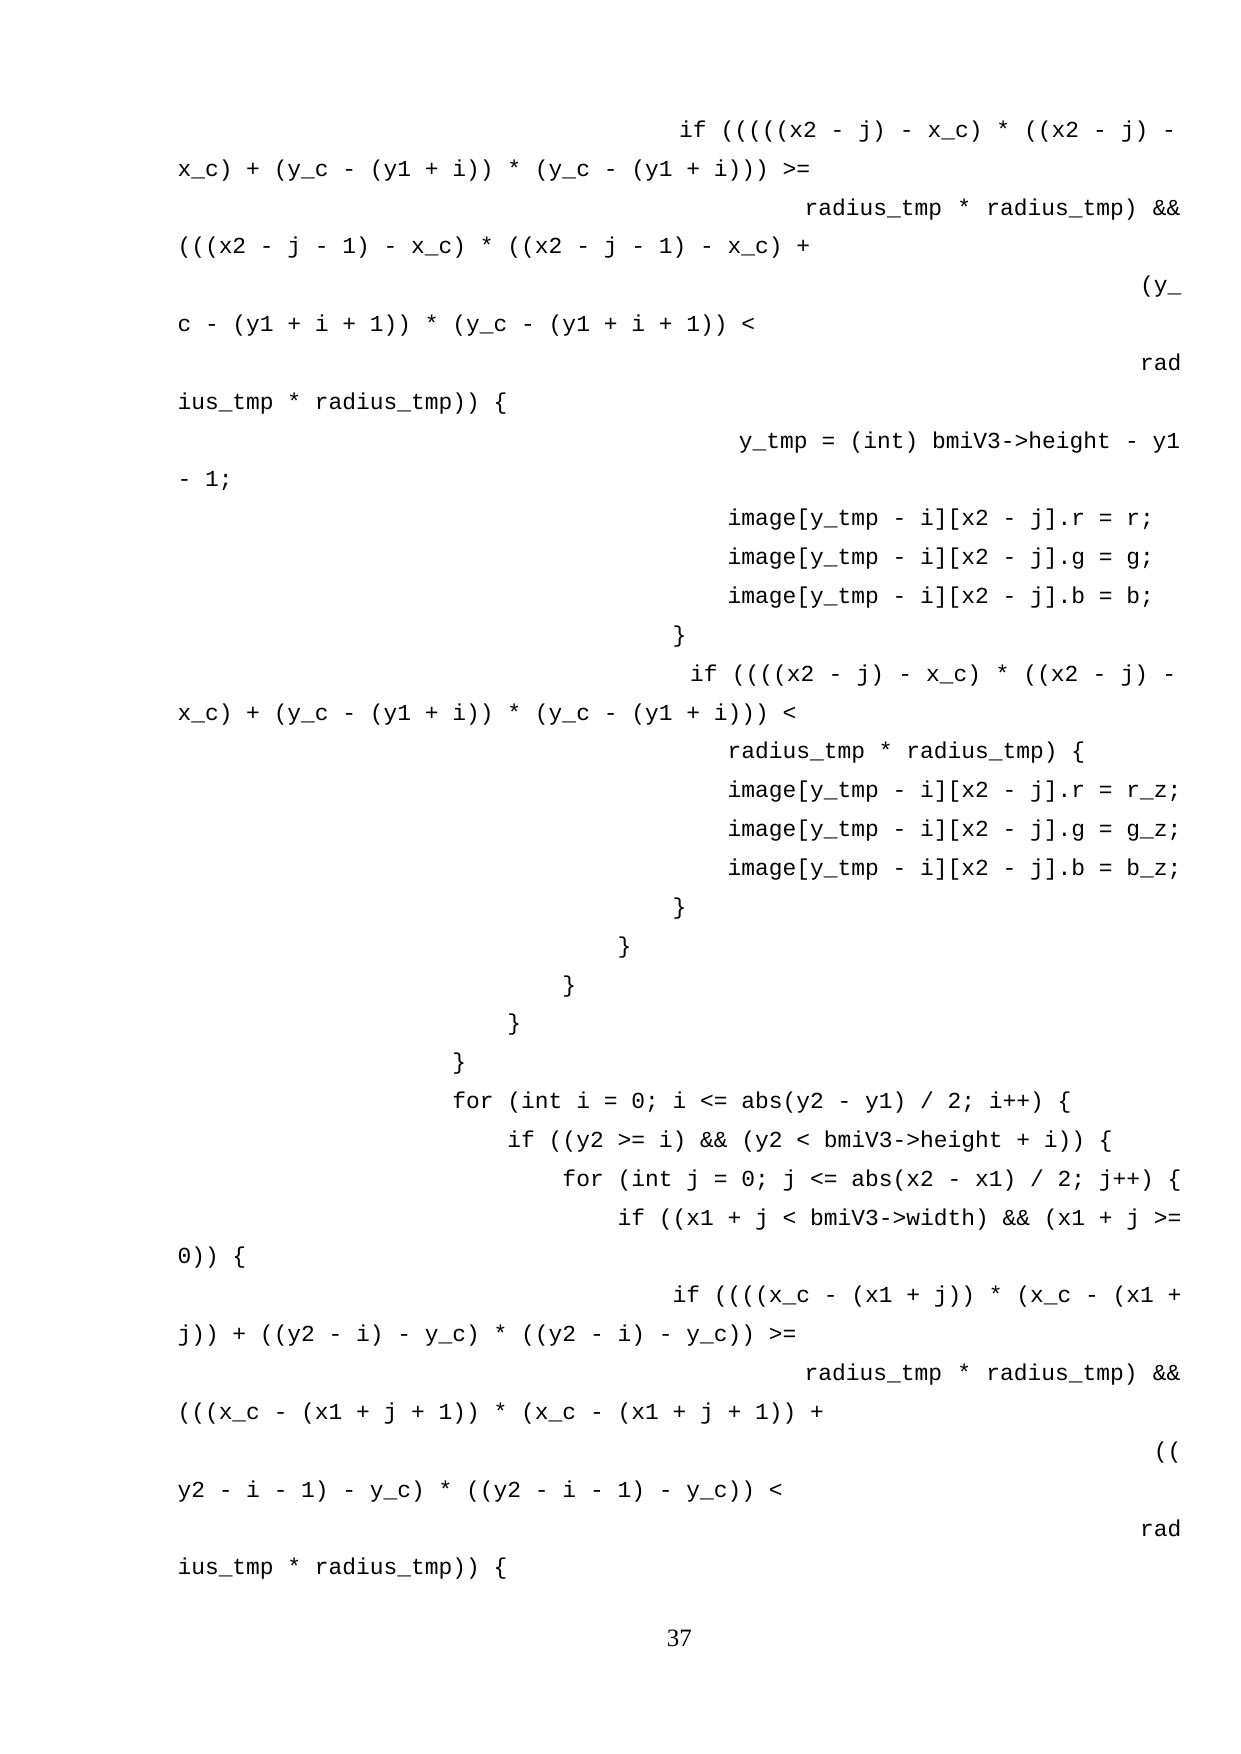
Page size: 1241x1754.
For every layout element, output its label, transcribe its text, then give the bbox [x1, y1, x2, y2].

text radius_tmp * radius_tmp)) { [177, 1517, 1181, 1582]
text (y_c - (y1 + i + 1)) * (y_c - (y1 + i + 1)) < [177, 273, 1181, 338]
text for (int i = 0; i <= abs(y2 - y1) / 2; i++) { [177, 1089, 1181, 1115]
text image[y_tmp - i][x2 - j].b = b_z; [177, 856, 1181, 882]
text } [177, 934, 1181, 960]
text for (int j = 0; j <= abs(x2 - x1) / 2; j++) { [177, 1167, 1181, 1193]
text } [177, 623, 1181, 649]
text ((y2 - i - 1) - y_c) * ((y2 - i - 1) - y_c)) < [177, 1439, 1181, 1504]
text } [177, 973, 1181, 999]
text } [177, 1051, 1181, 1077]
text image[y_tmp - i][x2 - j].r = r; [177, 507, 1181, 533]
text image[y_tmp - i][x2 - j].g = g; [177, 546, 1181, 571]
text if ((x1 + j < bmiV3->width) && (x1 + j >= 0)) { [177, 1206, 1181, 1271]
text } [177, 1012, 1181, 1038]
text if (((((x2 - j) - x_c) * ((x2 - j) - x_c) + (y_c - (y1 + i)) * (y_c - (y1 + i))) >= [177, 118, 1181, 183]
text y_tmp = (int) bmiV3->height - y1 - 1; [177, 429, 1181, 494]
text image[y_tmp - i][x2 - j].b = b; [177, 584, 1181, 610]
text radius_tmp * radius_tmp)) { [177, 351, 1181, 416]
text if ((((x2 - j) - x_c) * ((x2 - j) - x_c) + (y_c - (y1 + i)) * (y_c - (y1 + i))) < [177, 662, 1181, 727]
text image[y_tmp - i][x2 - j].g = g_z; [177, 817, 1181, 843]
text radius_tmp * radius_tmp) { [177, 740, 1181, 766]
text radius_tmp * radius_tmp) && (((x2 - j - 1) - x_c) * ((x2 - j - 1) - x_c) + [177, 196, 1181, 261]
text } [177, 895, 1181, 921]
text if ((((x_c - (x1 + j)) * (x_c - (x1 + j)) + ((y2 - i) - y_c) * ((y2 - i) - y_c)) >= [177, 1284, 1181, 1348]
text image[y_tmp - i][x2 - j].r = r_z; [177, 779, 1181, 804]
text radius_tmp * radius_tmp) && (((x_c - (x1 + j + 1)) * (x_c - (x1 + j + 1)) + [177, 1361, 1181, 1426]
text if ((y2 >= i) && (y2 < bmiV3->height + i)) { [177, 1128, 1181, 1154]
